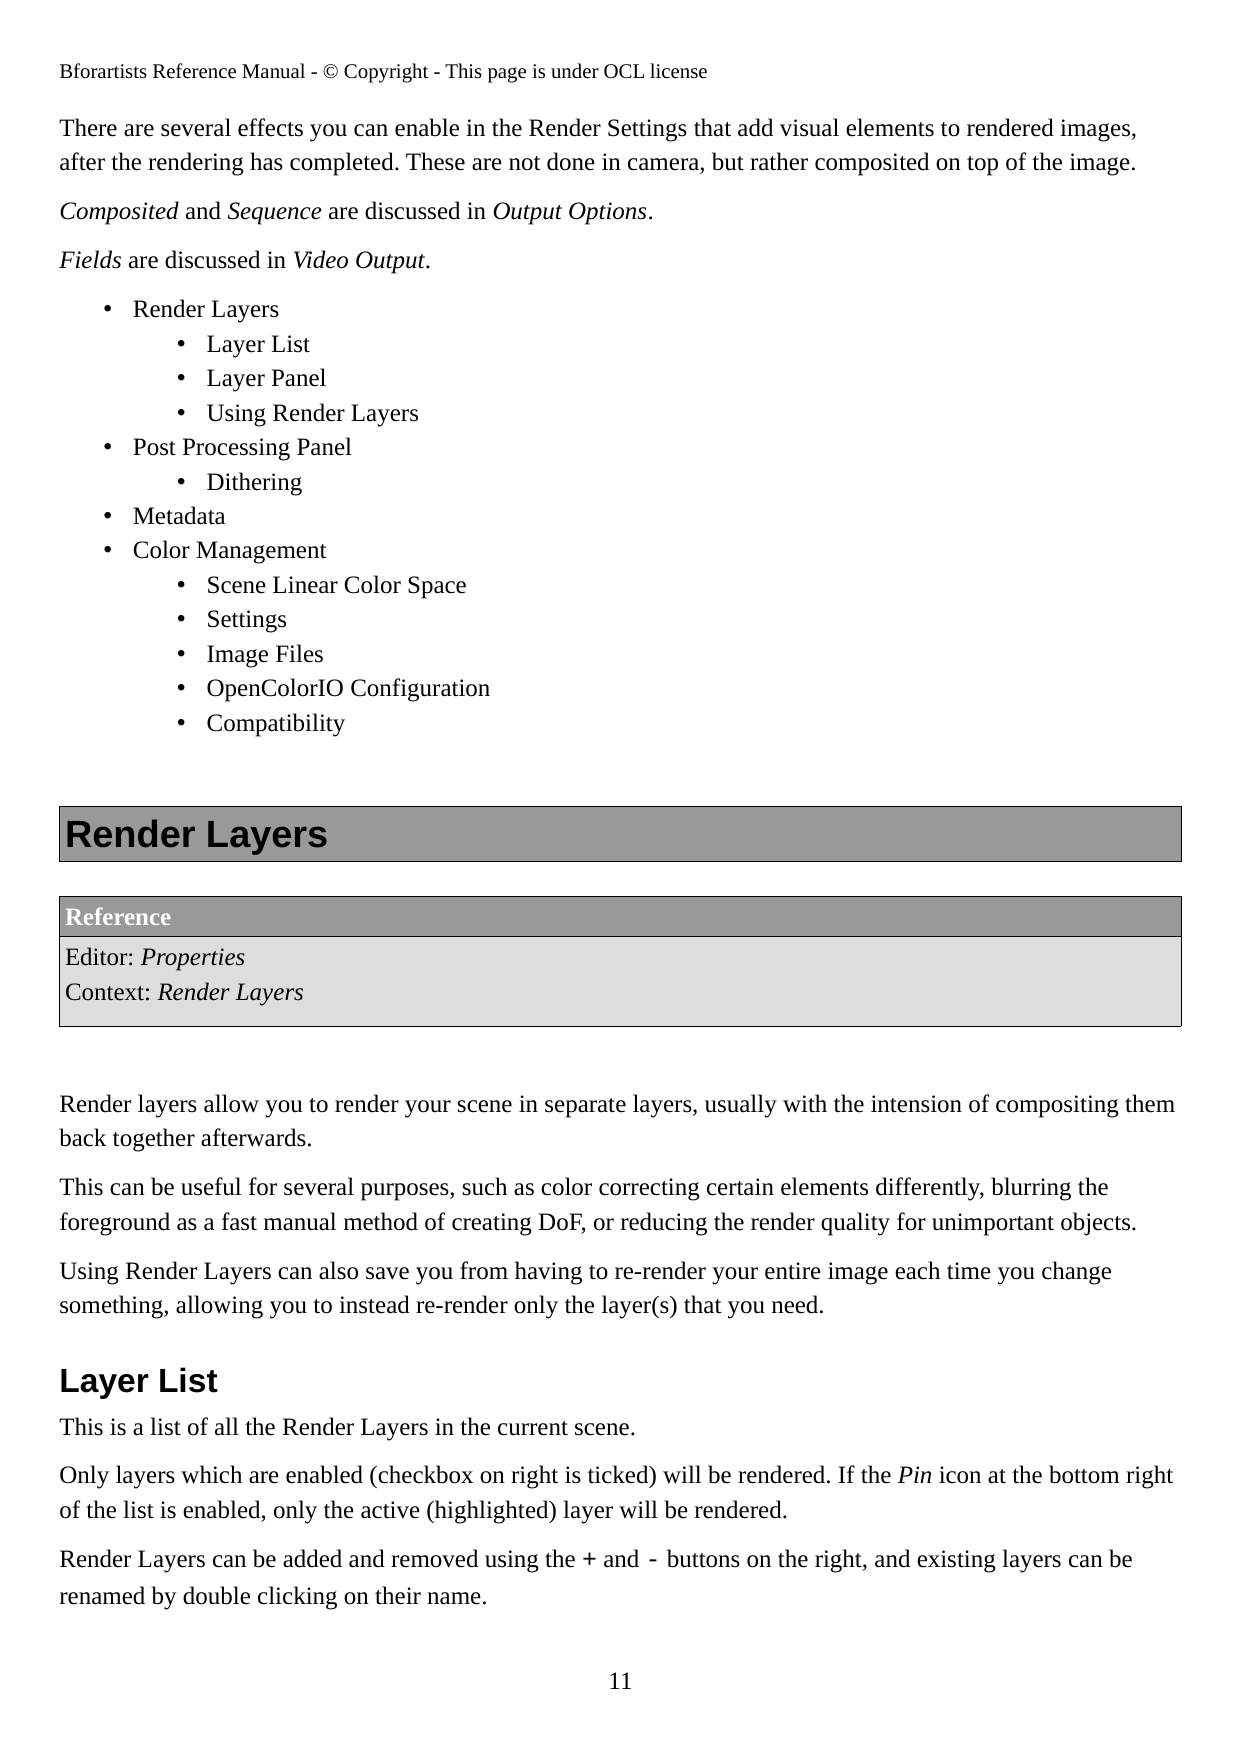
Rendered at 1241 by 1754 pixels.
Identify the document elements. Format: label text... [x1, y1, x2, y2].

text Fields are discussed in Video Output. [59, 245, 1181, 274]
text Render layers allow you to render your scene in separate layers, usually with the intension of compositing them back together afterwards. [59, 1089, 1181, 1152]
table_cell Editor: Properties Context: Render Layers [60, 937, 1181, 1026]
list Using Render Layers [177, 398, 1181, 426]
list Dithering [177, 467, 1181, 495]
list Layer List [177, 329, 1181, 357]
text This can be useful for several purposes, such as color correcting certain elements differently, blurring the foreground as a fast manual method of creating DoF, or reducing the render quality for unimportant objects. [59, 1172, 1181, 1236]
text Using Render Layers can also save you from having to re-render your entire image each time you change something, allowing you to instead re-render only the layer(s) that you need. [59, 1256, 1181, 1319]
list Post Processing Panel [103, 432, 1181, 461]
list Color Management [103, 536, 1181, 564]
list Settings [177, 604, 1181, 633]
text This is a list of all the Render Layers in the current scene. [59, 1412, 1181, 1440]
text Only layers which are enabled (checkbox on right is ticked) will be rendered. If the Pin icon at the bottom right of the list is enabled, only the active (highlighted) layer will be rendered. [59, 1461, 1181, 1524]
list Image Files [177, 639, 1181, 668]
list Scene Linear Color Space [177, 570, 1181, 599]
table_header Reference [60, 897, 1181, 936]
list Layer Panel [177, 363, 1181, 392]
text Composited and Sequence are discussed in Output Options. [59, 196, 1181, 225]
text Render Layers can be added and removed using the + and - buttons on the right, and existing layers can be renamed by double clicking on their name. [59, 1544, 1181, 1609]
list Compatibility [177, 708, 1181, 737]
list Render Layers [103, 294, 1181, 323]
text There are several effects you can enable in the Render Settings that add visual elements to rendered images, after the rendering has completed. These are not done in camera, but rather composited on top of the image. [59, 113, 1181, 176]
table_header Render Layers [60, 807, 1181, 861]
subtitle Layer List [59, 1360, 1181, 1399]
list OpenColorIO Configuration [177, 673, 1181, 702]
list Metadata [103, 501, 1181, 530]
